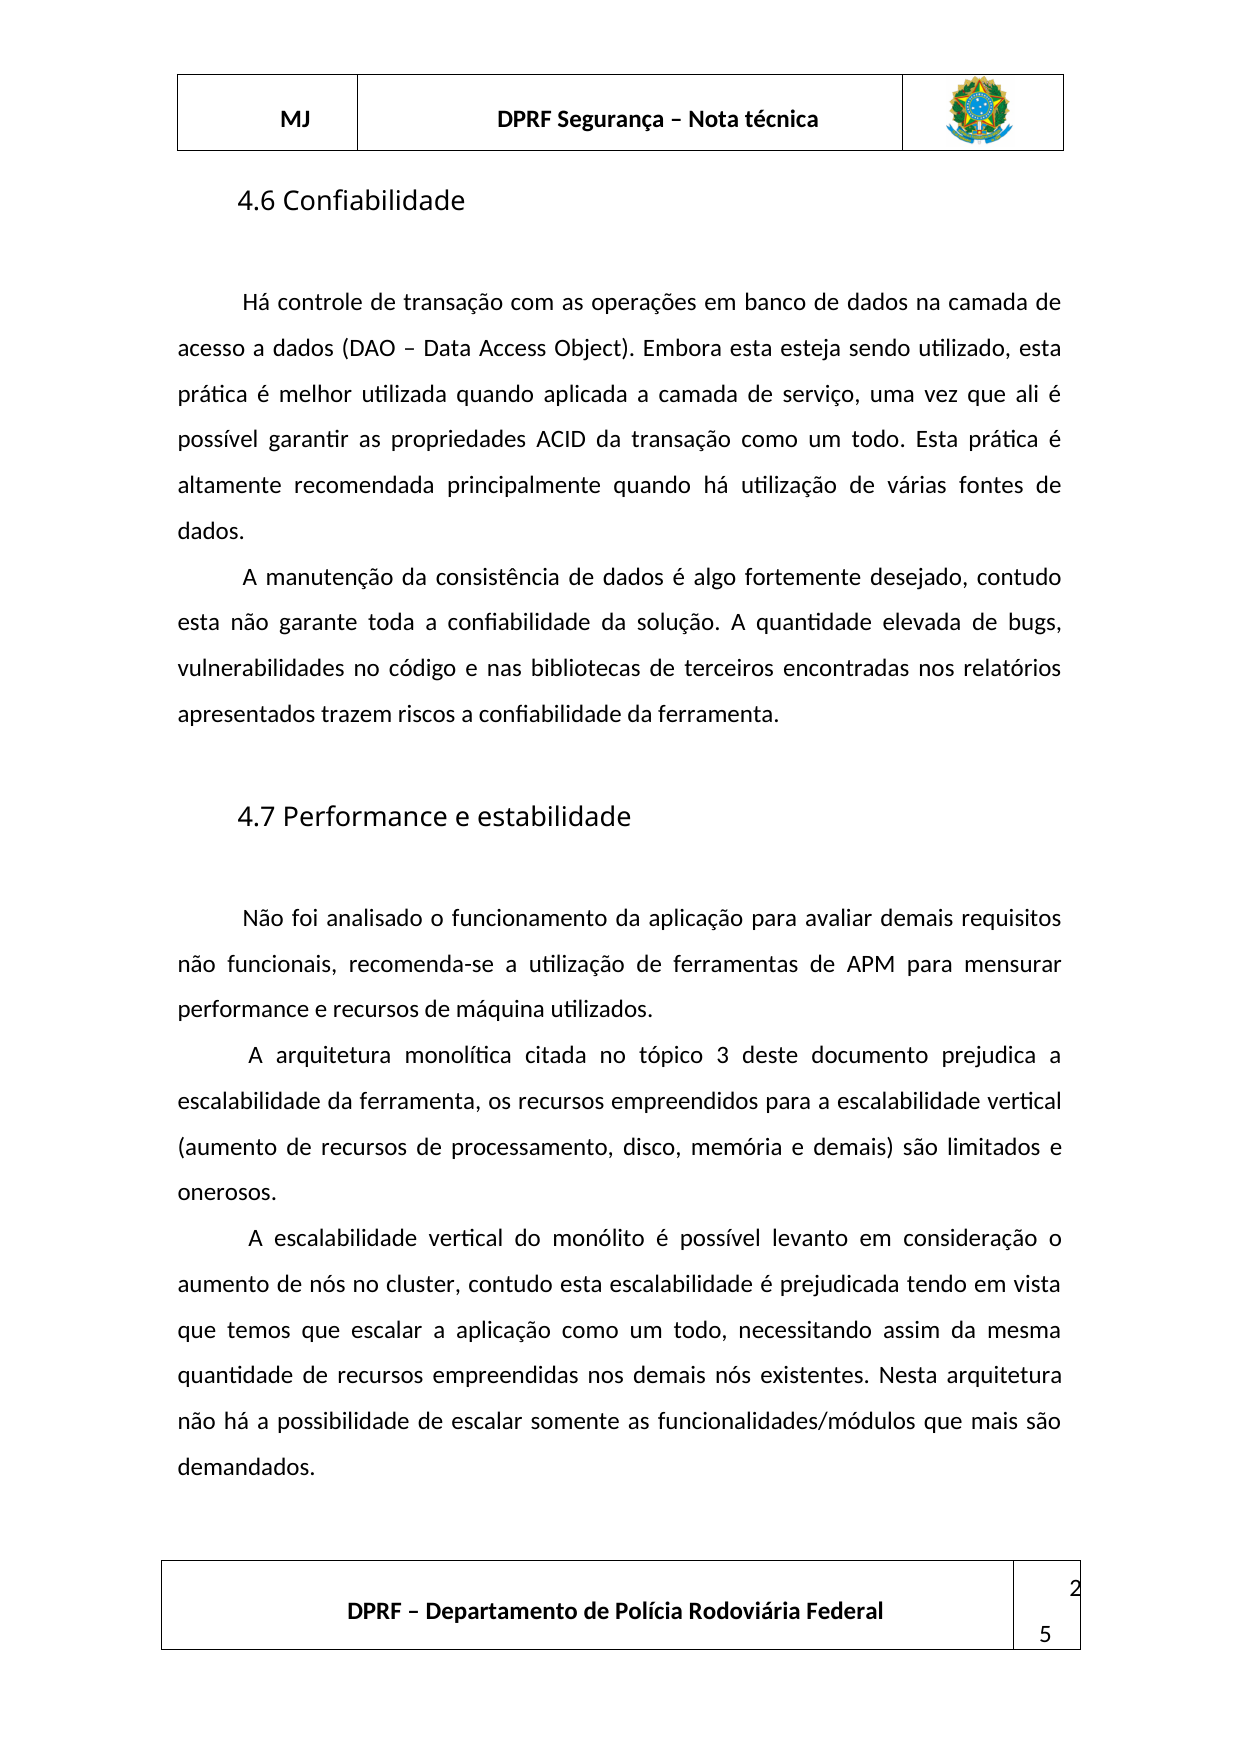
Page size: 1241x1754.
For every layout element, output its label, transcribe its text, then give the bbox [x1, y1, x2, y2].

text A manutenção da consistência de dados é algo fortemente desejado, contudo esta não garante toda a confiabilidade da solução. A quantidade elevada de bugs, vulnerabilidades no código e nas bibliotecas de terceiros encontradas nos relatórios apresentados trazem riscos a confiabilidade da ferramenta. [177, 683, 1063, 728]
text Há controle de transação com as operações em banco de dados na camada de acesso a dados (DAO – Data Access Object). Embora esta esteja sendo utilizado, esta prática é melhor utilizada quando aplicada a camada de serviço, uma vez que ali é possível garantir as propriedades ACID da transação como um todo. Esta prática é altamente recomendada principalmente quando há utilização de várias fontes de dados. [177, 454, 1063, 469]
text A escalabilidade vertical do monólito é possível levanto em consideração o aumento de nós no cluster, contudo esta escalabilidade é prejudicada tendo em vista que temos que escalar a aplicação como um todo, necessitando assim da mesma quantidade de recursos empreendidas nos demais nós existentes. Nesta arquitetura não há a possibilidade de escalar somente as funcionalidades/módulos que mais são demandados. [177, 1390, 1063, 1405]
text Não foi analisado o funcionamento da aplicação para avaliar demais requisitos não funcionais, recomenda-se a utilização de ferramentas de APM para mensurar performance e recursos de máquina utilizados. [177, 902, 1063, 948]
text A escalabilidade vertical do monólito é possível levanto em consideração o aumento de nós no cluster, contudo esta escalabilidade é prejudicada tendo em vista que temos que escalar a aplicação como um todo, necessitando assim da mesma quantidade de recursos empreendidas nos demais nós existentes. Nesta arquitetura não há a possibilidade de escalar somente as funcionalidades/módulos que mais são demandados. [177, 1344, 1063, 1360]
text A arquitetura monolítica citada no tópico 3 deste documento prejudica a escalabilidade da ferramenta, os recursos empreendidos para a escalabilidade vertical (aumento de recursos de processamento, disco, memória e demais) são limitados e onerosos. [177, 1039, 1063, 1085]
subtitle 4.6 Confiabilidade [177, 182, 237, 218]
text Há controle de transação com as operações em banco de dados na camada de acesso a dados (DAO – Data Access Object). Embora esta esteja sendo utilizado, esta prática é melhor utilizada quando aplicada a camada de serviço, uma vez que ali é possível garantir as propriedades ACID da transação como um todo. Esta prática é altamente recomendada principalmente quando há utilização de várias fontes de dados. [177, 500, 1063, 546]
text Há controle de transação com as operações em banco de dados na camada de acesso a dados (DAO – Data Access Object). Embora esta esteja sendo utilizado, esta prática é melhor utilizada quando aplicada a camada de serviço, uma vez que ali é possível garantir as propriedades ACID da transação como um todo. Esta prática é altamente recomendada principalmente quando há utilização de várias fontes de dados. [177, 286, 1063, 332]
text A arquitetura monolítica citada no tópico 3 deste documento prejudica a escalabilidade da ferramenta, os recursos empreendidos para a escalabilidade vertical (aumento de recursos de processamento, disco, memória e demais) são limitados e onerosos. [177, 1116, 1063, 1131]
text A escalabilidade vertical do monólito é possível levanto em consideração o aumento de nós no cluster, contudo esta escalabilidade é prejudicada tendo em vista que temos que escalar a aplicação como um todo, necessitando assim da mesma quantidade de recursos empreendidas nos demais nós existentes. Nesta arquitetura não há a possibilidade de escalar somente as funcionalidades/módulos que mais são demandados. [177, 1298, 1063, 1314]
text A arquitetura monolítica citada no tópico 3 deste documento prejudica a escalabilidade da ferramenta, os recursos empreendidos para a escalabilidade vertical (aumento de recursos de processamento, disco, memória e demais) são limitados e onerosos. [177, 1161, 1063, 1207]
picture [944, 75, 1020, 149]
text Há controle de transação com as operações em banco de dados na camada de acesso a dados (DAO – Data Access Object). Embora esta esteja sendo utilizado, esta prática é melhor utilizada quando aplicada a camada de serviço, uma vez que ali é possível garantir as propriedades ACID da transação como um todo. Esta prática é altamente recomendada principalmente quando há utilização de várias fontes de dados. [177, 408, 1063, 424]
text Há controle de transação com as operações em banco de dados na camada de acesso a dados (DAO – Data Access Object). Embora esta esteja sendo utilizado, esta prática é melhor utilizada quando aplicada a camada de serviço, uma vez que ali é possível garantir as propriedades ACID da transação como um todo. Esta prática é altamente recomendada principalmente quando há utilização de várias fontes de dados. [177, 363, 1063, 378]
text A manutenção da consistência de dados é algo fortemente desejado, contudo esta não garante toda a confiabilidade da solução. A quantidade elevada de bugs, vulnerabilidades no código e nas bibliotecas de terceiros encontradas nos relatórios apresentados trazem riscos a confiabilidade da ferramenta. [177, 561, 1063, 607]
subtitle 4.6 Confiabilidade [466, 182, 1063, 218]
subtitle 4.7 Performance e estabilidade [177, 797, 1063, 834]
text A escalabilidade vertical do monólito é possível levanto em consideração o aumento de nós no cluster, contudo esta escalabilidade é prejudicada tendo em vista que temos que escalar a aplicação como um todo, necessitando assim da mesma quantidade de recursos empreendidas nos demais nós existentes. Nesta arquitetura não há a possibilidade de escalar somente as funcionalidades/módulos que mais são demandados. [177, 1436, 1063, 1481]
text A escalabilidade vertical do monólito é possível levanto em consideração o aumento de nós no cluster, contudo esta escalabilidade é prejudicada tendo em vista que temos que escalar a aplicação como um todo, necessitando assim da mesma quantidade de recursos empreendidas nos demais nós existentes. Nesta arquitetura não há a possibilidade de escalar somente as funcionalidades/módulos que mais são demandados. [177, 1222, 1063, 1268]
text Não foi analisado o funcionamento da aplicação para avaliar demais requisitos não funcionais, recomenda-se a utilização de ferramentas de APM para mensurar performance e recursos de máquina utilizados. [177, 978, 1063, 1024]
text A manutenção da consistência de dados é algo fortemente desejado, contudo esta não garante toda a confiabilidade da solução. A quantidade elevada de bugs, vulnerabilidades no código e nas bibliotecas de terceiros encontradas nos relatórios apresentados trazem riscos a confiabilidade da ferramenta. [177, 637, 1063, 652]
